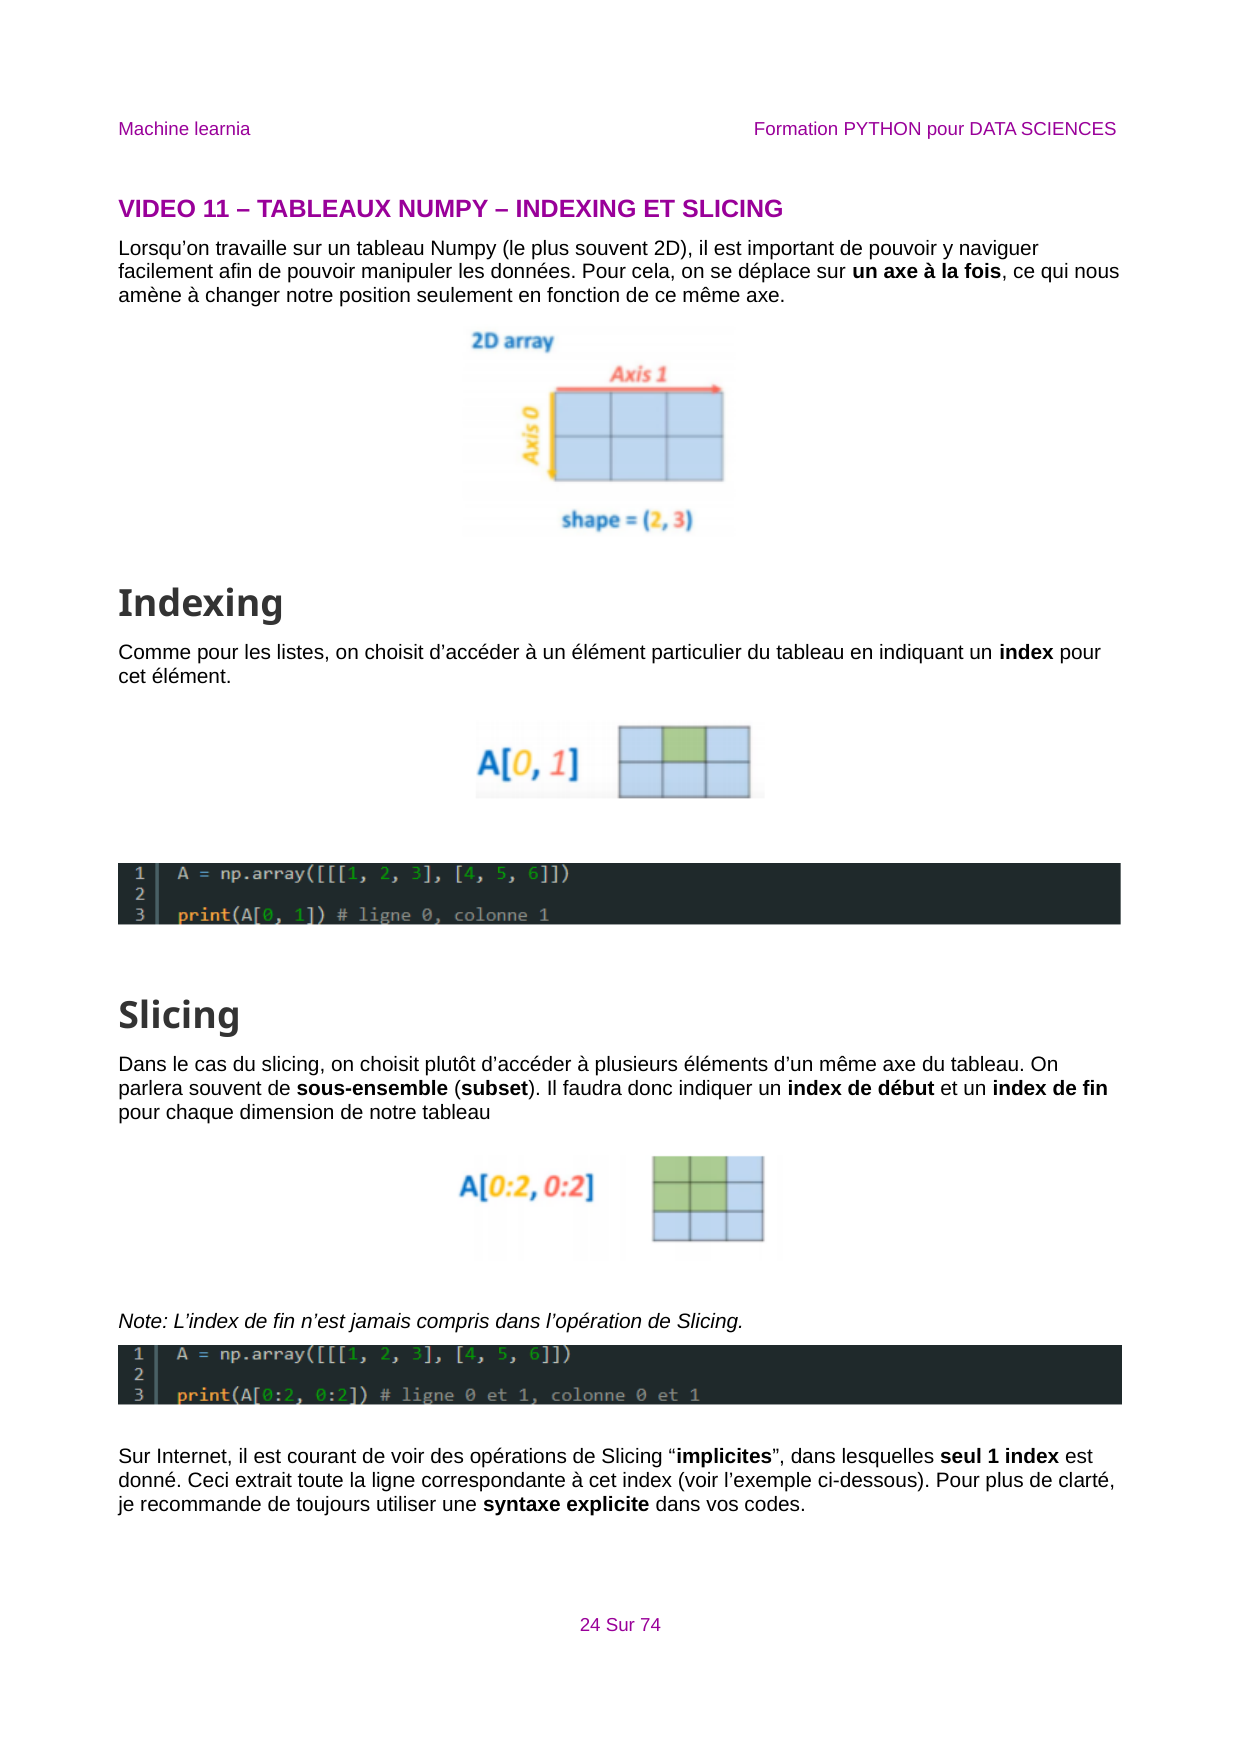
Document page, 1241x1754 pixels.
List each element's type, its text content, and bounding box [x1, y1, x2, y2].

subtitle Slicing [118, 988, 1122, 1039]
text Sur Internet, il est courant de voir des opérations de Slicing “implicites”, dans lesquelles seul 1 index est donné. Ceci extrait toute la ligne correspondante à cet index (voir l’exemple ci-dessous). Pour plus de clarté, je recommande de toujours utiliser une syntaxe explicite dans vos codes. [118, 1443, 1122, 1515]
text Dans le cas du slicing, on choisit plutôt d’accéder à plusieurs éléments d’un même axe du tableau. On parlera souvent de sous-ensemble (subset). Il faudra donc indiquer un index de début et un index de fin pour chaque dimension de notre tableau [118, 1052, 1122, 1124]
text Comme pour les listes, on choisit d’accéder à un élément particulier du tableau en indiquant un index pour cet élément. [118, 639, 1122, 687]
subtitle VIDEO 11 – TABLEAUX NUMPY – INDEXING ET SLICING [118, 194, 1122, 223]
picture [475, 700, 765, 827]
text Lorsqu’on travaille sur un tableau Numpy (le plus souvent 2D), il est important de pouvoir y naviguer facilement afin de pouvoir manipuler les données. Pour cela, on se déplace sur un axe à la fois, ce qui nous amène à changer notre position seulement en fonction de ce même axe. [118, 235, 1122, 307]
picture [118, 1345, 1122, 1407]
picture [458, 319, 782, 576]
text Note: L’index de fin n’est jamais compris dans l’opération de Slicing. [118, 1309, 1122, 1333]
picture [442, 1136, 798, 1273]
subtitle Indexing [118, 345, 1122, 627]
picture [118, 863, 1122, 927]
